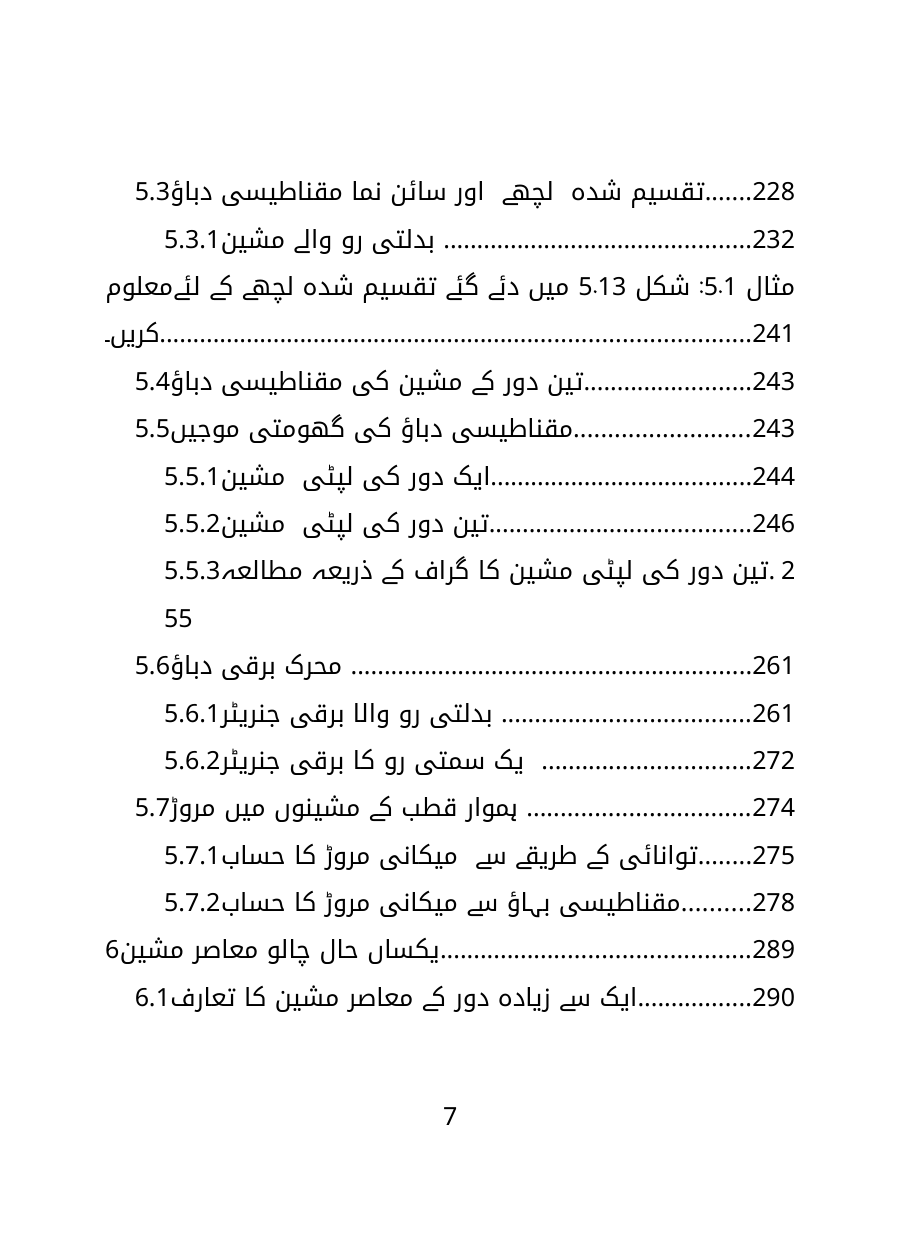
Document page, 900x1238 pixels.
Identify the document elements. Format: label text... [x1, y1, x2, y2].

text 5.3.1بدلتی رو والے مشین 232 [164, 216, 795, 263]
text 5.7.1توانائی کے طریقے سے میکانی مروڑ کا حساب 275 [164, 832, 795, 879]
text 6.1ایک سے زیادہ دور کے معاصر مشین کا تعارف 290 [134, 974, 795, 1022]
text 5.5.3تین دور کی لپٹی مشین کا گراف کے ذریعہ مطالعہ 255 [164, 548, 795, 642]
text 6یکساں حال چالو معاصر مشین 289 [105, 927, 795, 974]
text 5.3تقسیم شدہ لچھے اور سائن نما مقناطیسی دباؤ 228 [134, 168, 795, 216]
text 5.5مقناطیسی دباؤ کی گھومتی موجیں 243 [134, 406, 795, 453]
text 5.6.1بدلتی رو والا برقی جنریٹر 261 [164, 690, 795, 737]
text 5.7.2مقناطیسی بہاؤ سے میکانی مروڑ کا حساب 278 [164, 879, 795, 927]
text 5.5.2تین دور کی لپٹی مشین 246 [164, 500, 795, 548]
text 5.4تین دور کے مشین کی مقناطیسی دباؤ 243 [134, 358, 795, 406]
text مثال 5.1: شکل 5.13 میں دئے گئے تقسیم شدہ لچھے کے لئےمعلوم کریں۔ 241 [105, 263, 795, 358]
text 5.6محرک برقی دباؤ 261 [134, 642, 795, 690]
text 5.7ہموار قطب کے مشینوں میں مروڑ 274 [134, 785, 795, 832]
text 5.5.1ایک دور کی لپٹی مشین 244 [164, 453, 795, 500]
text 5.6.2یک سمتی رو کا برقی جنریٹر 272 [164, 737, 795, 785]
